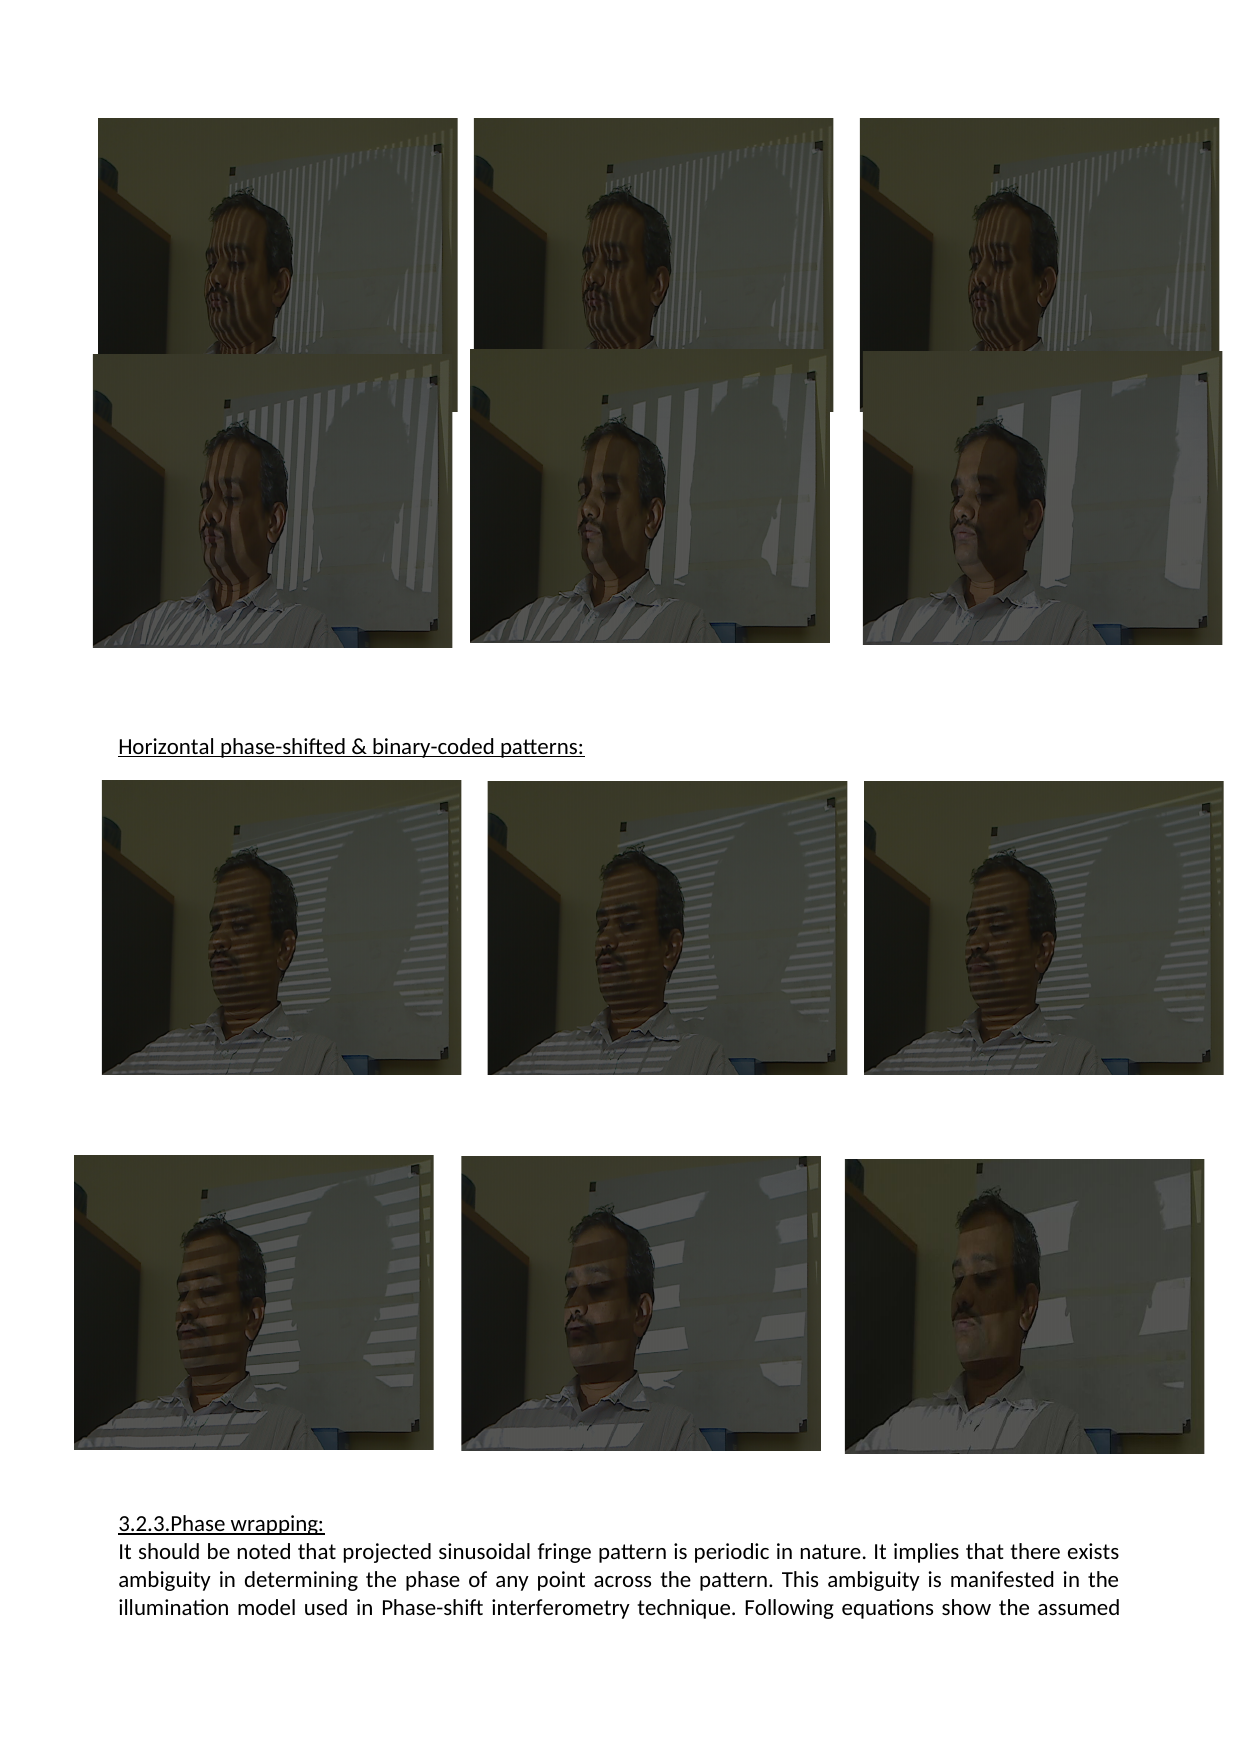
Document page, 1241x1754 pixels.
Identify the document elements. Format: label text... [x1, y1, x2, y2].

picture [470, 118, 834, 643]
picture [864, 781, 1224, 1075]
picture [859, 118, 1223, 645]
text 3.2.3.Phase wrapping: [118, 1509, 1122, 1537]
text Horizontal phase-shifted & binary-coded patterns: [118, 732, 1122, 760]
picture [92, 118, 458, 648]
picture [487, 781, 848, 1075]
picture [844, 1159, 1205, 1454]
picture [101, 780, 462, 1075]
text It should be noted that projected sinusoidal fringe pattern is periodic in nature. It implies that there exists ambiguity in determining the phase of any point across the pattern. This ambiguity is manifested in the illumination model used in Phase-shift interferometry technique. Following equations show the assumed [118, 1537, 1122, 1621]
picture [461, 1156, 821, 1451]
picture [74, 1155, 434, 1450]
